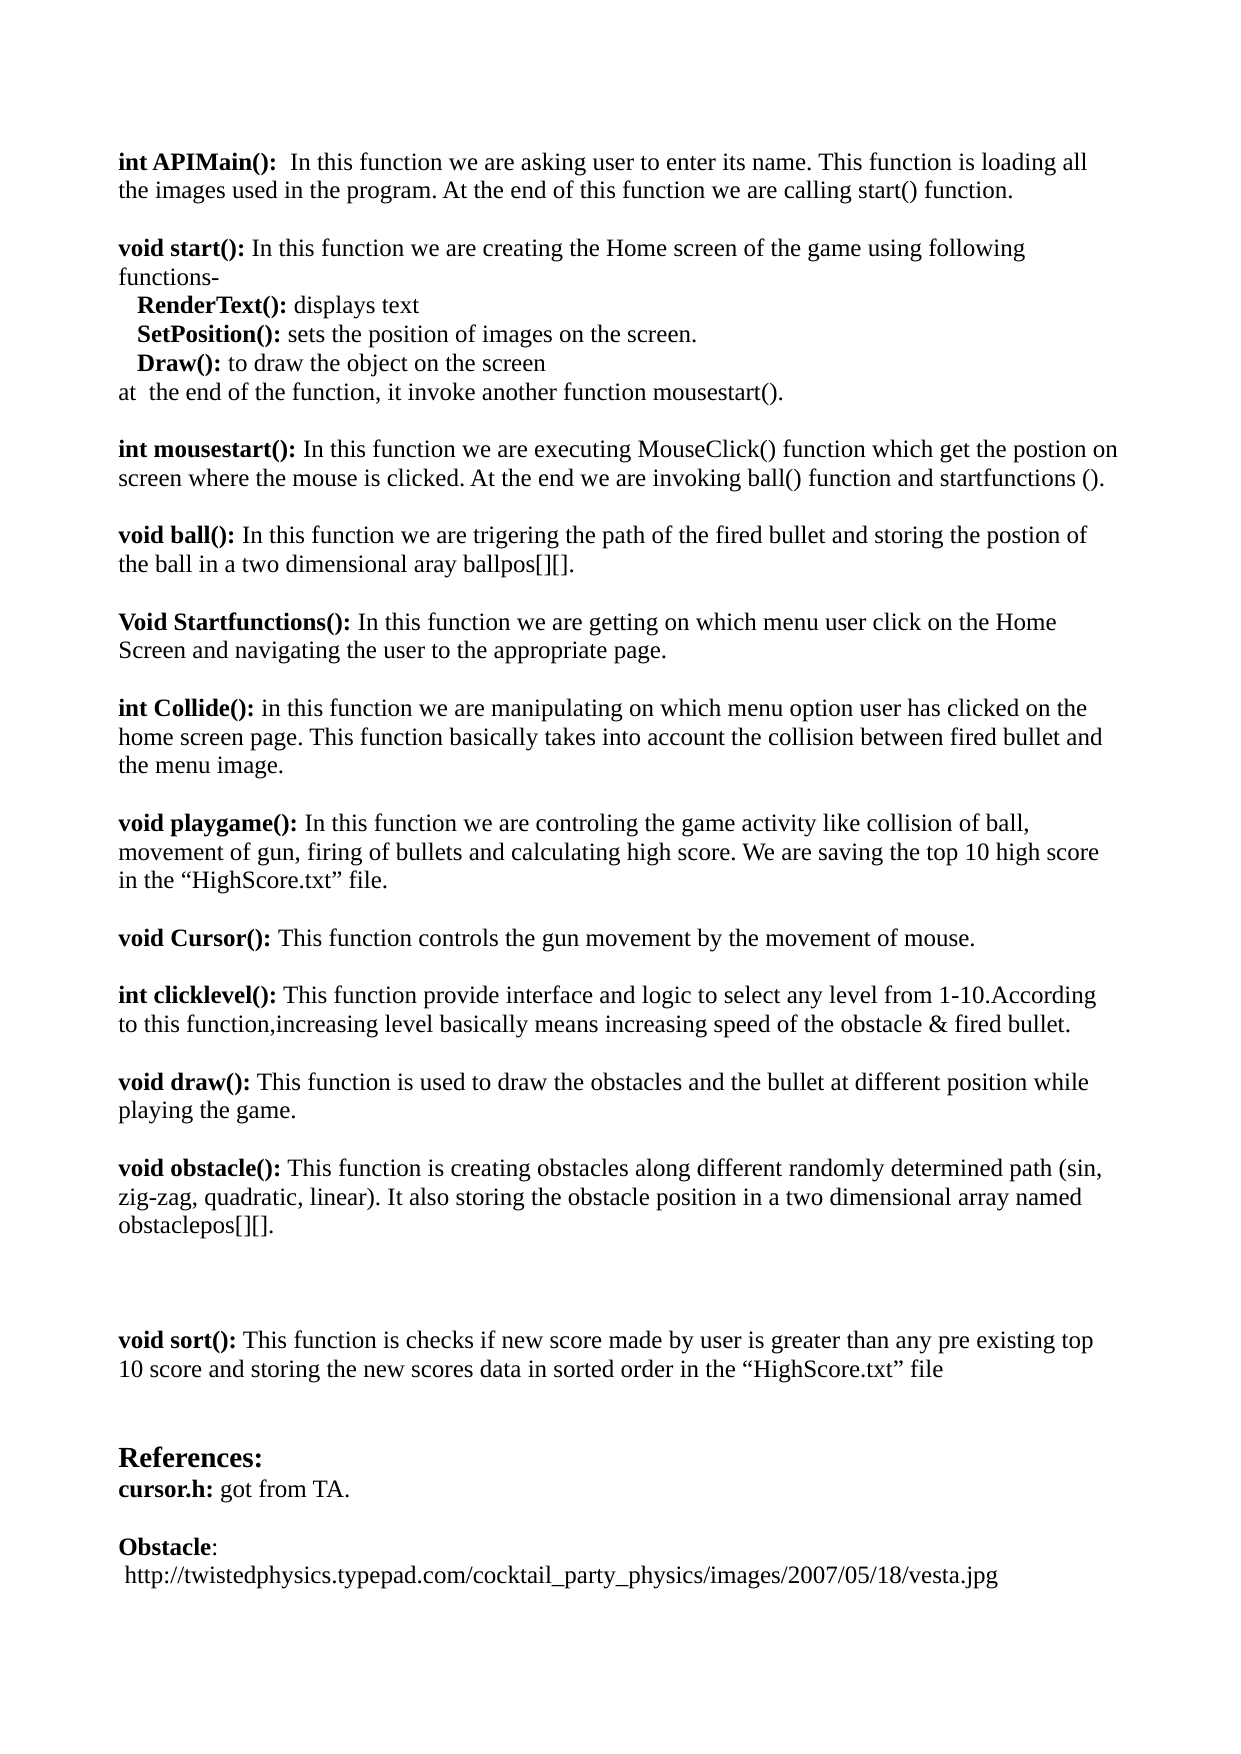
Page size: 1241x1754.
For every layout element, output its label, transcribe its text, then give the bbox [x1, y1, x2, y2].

text void sort(): This function is checks if new score made by user is greater than any pre existing top 10 score and storing the new scores data in sorted order in the “HighScore.txt” file [118, 1326, 1122, 1383]
text int APIMain(): In this function we are asking user to enter its name. This function is loading all the images used in the program. At the end of this function we are calling start() function. [118, 147, 1122, 204]
text http://twistedphysics.typepad.com/cocktail_party_physics/images/2007/05/18/vesta.jpg [118, 1560, 1122, 1589]
text Draw(): to draw the object on the screen [118, 348, 1122, 377]
text void draw(): This function is used to draw the obstacles and the bullet at different position while playing the game. [118, 1067, 1122, 1124]
text cursor.h: got from TA. [118, 1474, 1122, 1503]
text void obstacle(): This function is creating obstacles along different randomly determined path (sin, zig-zag, quadratic, linear). It also storing the obstacle position in a two dimensional array named obstaclepos[][]. [118, 1153, 1122, 1239]
text RenderText(): displays text [118, 291, 1122, 319]
text References: [118, 1441, 1122, 1474]
text int Collide(): in this function we are manipulating on which menu option user has clicked on the home screen page. This function basically takes into account the collision between fired bullet and the menu image. [118, 693, 1122, 779]
text Obstacle: [118, 1532, 1122, 1560]
text void playgame(): In this function we are controling the game activity like collision of ball, movement of gun, firing of bullets and calculating high score. We are saving the top 10 high score in the “HighScore.txt” file. [118, 808, 1122, 894]
text at the end of the function, it invoke another function mousestart(). [118, 377, 1122, 406]
text Void Startfunctions(): In this function we are getting on which menu user click on the Home Screen and navigating the user to the appropriate page. [118, 607, 1122, 664]
text void start(): In this function we are creating the Home screen of the game using following functions- [118, 233, 1122, 291]
text int clicklevel(): This function provide interface and logic to select any level from 1-10.According to this function,increasing level basically means increasing speed of the obstacle & fired bullet. [118, 981, 1122, 1038]
text void ball(): In this function we are trigering the path of the fired bullet and storing the postion of the ball in a two dimensional aray ballpos[][]. [118, 521, 1122, 578]
text int mousestart(): In this function we are executing MouseClick() function which get the postion on screen where the mouse is clicked. At the end we are invoking ball() function and startfunctions (). [118, 434, 1122, 492]
text void Cursor(): This function controls the gun movement by the movement of mouse. [118, 923, 1122, 952]
text SetPosition(): sets the position of images on the screen. [118, 319, 1122, 348]
